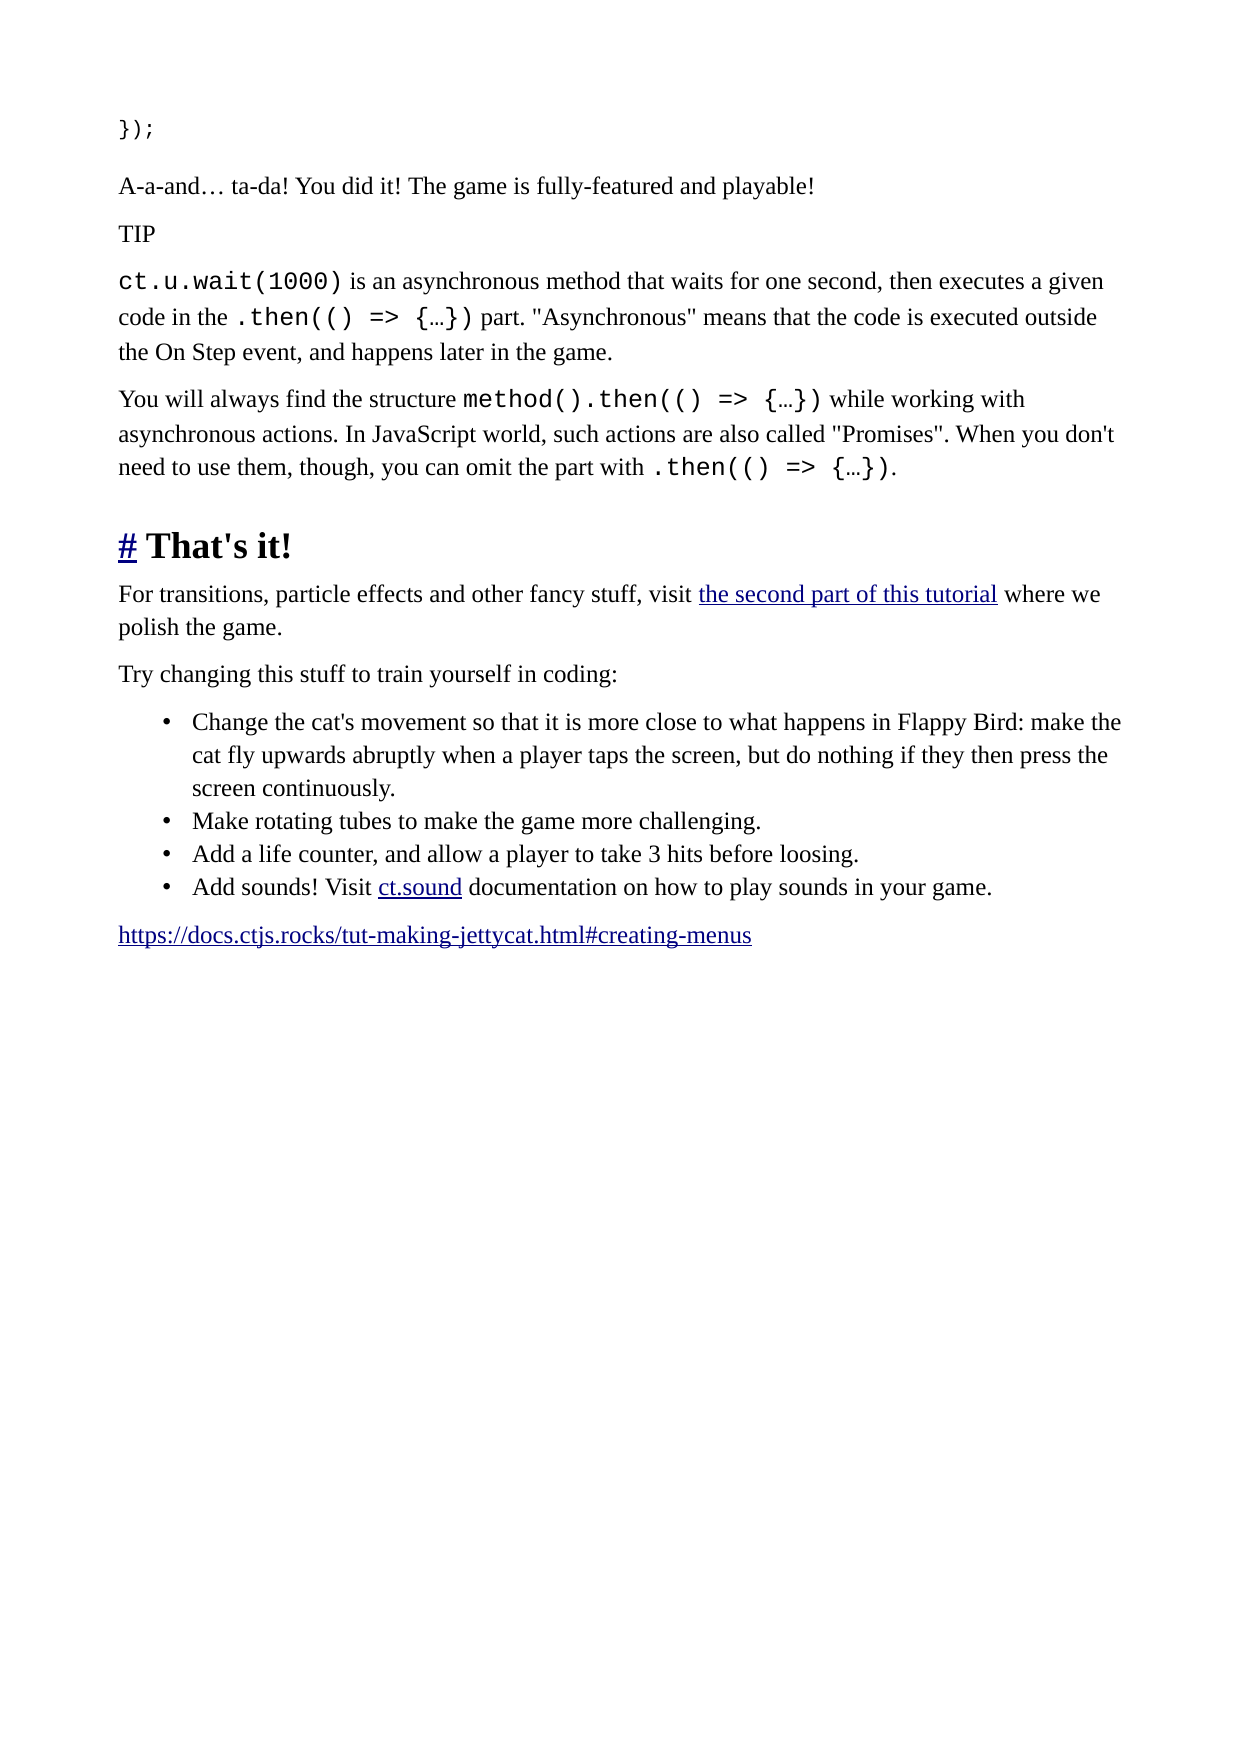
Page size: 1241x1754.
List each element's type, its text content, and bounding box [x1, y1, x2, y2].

list Add sounds! Visit ct.sound documentation on how to play sounds in your game. [162, 872, 1122, 901]
text TIP [118, 219, 1122, 248]
text https://docs.ctjs.rocks/tut-making-jettycat.html#creating-menus [118, 920, 1122, 948]
subtitle # That's it! [118, 523, 1122, 566]
text ct.u.wait(1000) is an asynchronous method that waits for one second, then executes a given code in the .then(() => {…}) part. "Asynchronous" means that the code is executed outside the On Step event, and happens later in the game. [118, 266, 1122, 365]
text You will always find the structure method().then(() => {…}) while working with asynchronous actions. In JavaScript world, such actions are also called "Promises". When you don't need to use them, though, you can omit the part with .then(() => {…}). [118, 384, 1122, 483]
text A-a-and… ta-da! You did it! The game is fully-featured and playable! [118, 171, 1122, 200]
list Make rotating tubes to make the game more challenging. [162, 806, 1122, 835]
list Change the cat's movement so that it is more close to what happens in Flappy Bird: make the cat fly upwards abruptly when a player taps the screen, but do nothing if they then press the screen continuously. [162, 707, 1122, 802]
list Add a life counter, and allow a player to take 3 hits before loosing. [162, 839, 1122, 868]
text }); [118, 118, 1122, 142]
text Try changing this stuff to train yourself in coding: [118, 659, 1122, 688]
text For transitions, particle effects and other fancy stuff, visit the second part of this tutorial where we polish the game. [118, 579, 1122, 641]
